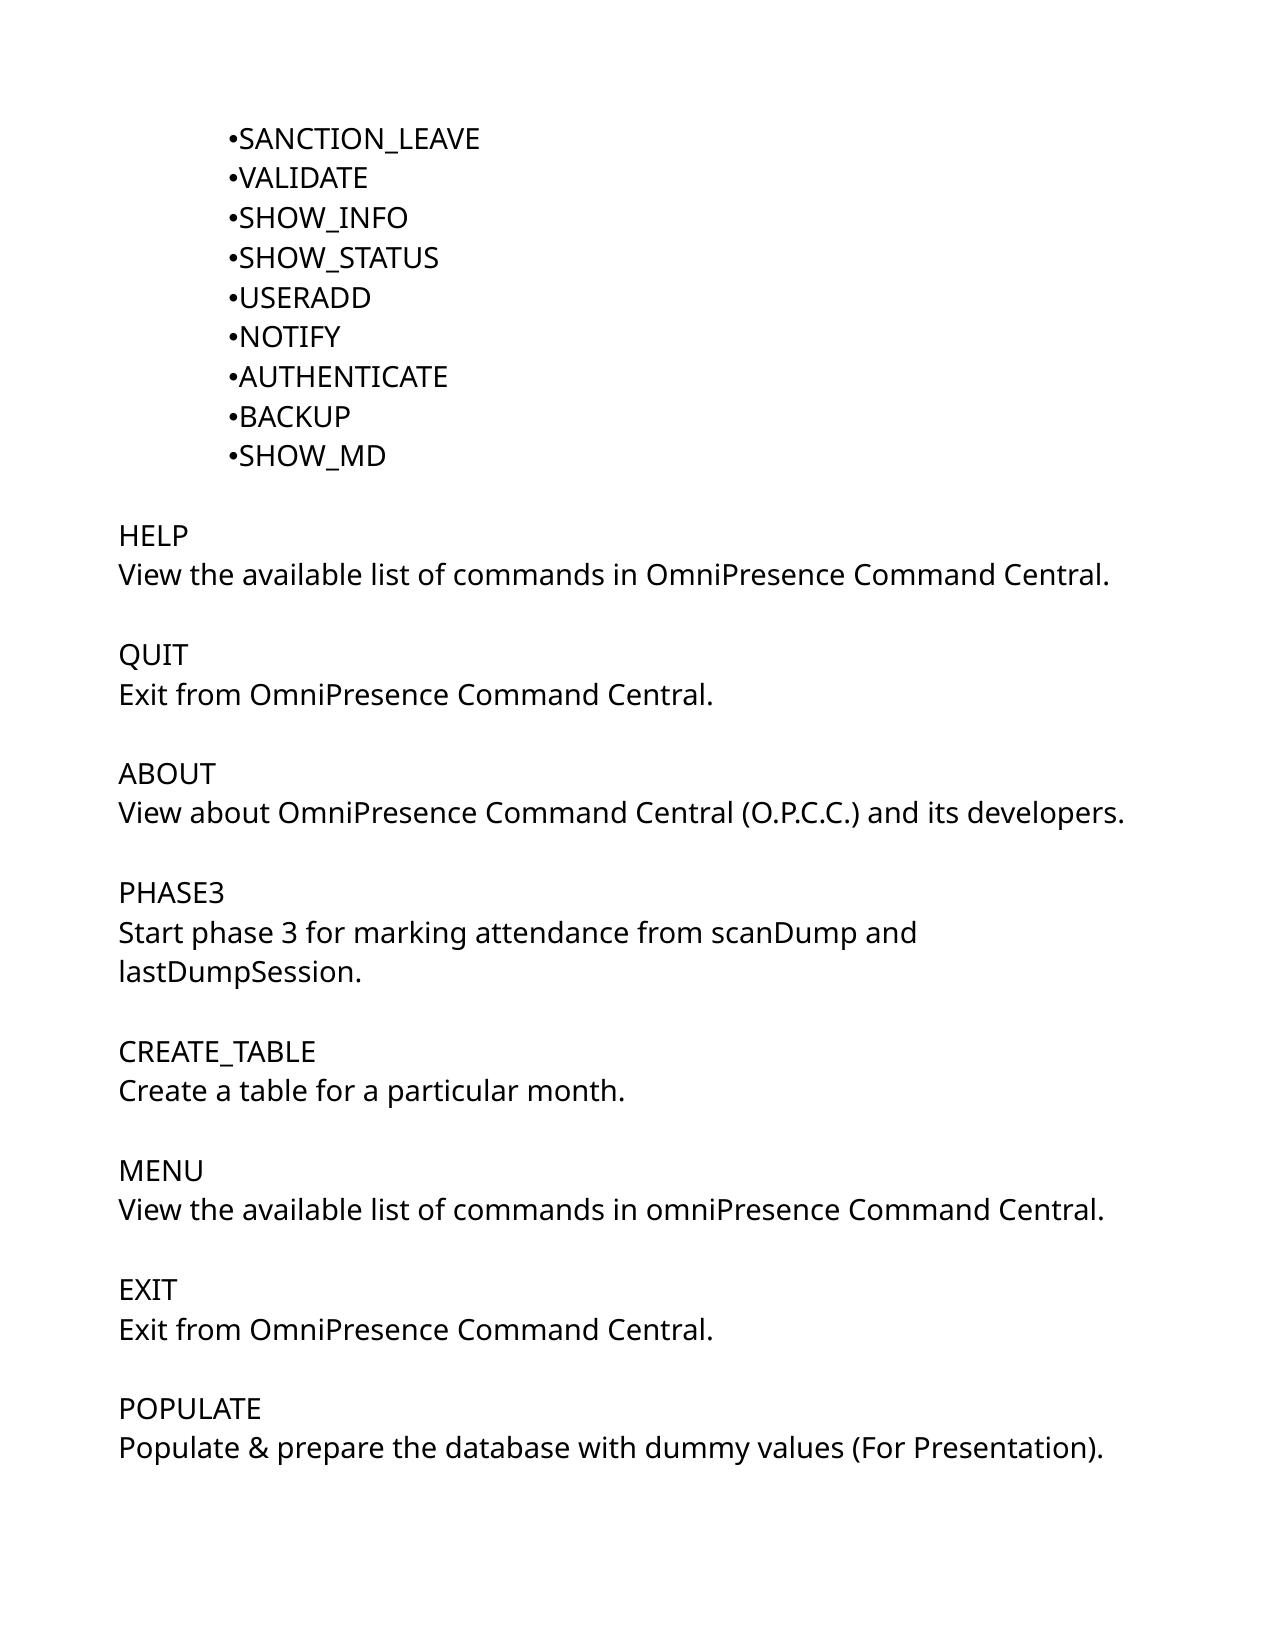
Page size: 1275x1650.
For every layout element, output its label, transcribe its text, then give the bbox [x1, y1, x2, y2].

text EXIT [118, 1269, 1157, 1309]
text View the available list of commands in OmniPresence Command Central. [118, 555, 1157, 594]
list BACKUP [228, 396, 1157, 436]
text View about OmniPresence Command Central (O.P.C.C.) and its developers. [118, 793, 1157, 832]
text Exit from OmniPresence Command Central. [118, 1309, 1157, 1348]
list USERADD [228, 277, 1157, 317]
text Start phase 3 for marking attendance from scanDump and lastDumpSession. [118, 912, 1157, 991]
list SANCTION_LEAVE [228, 118, 1157, 158]
list SHOW_STATUS [228, 237, 1157, 277]
text CREATE_TABLE [118, 1031, 1157, 1071]
text QUIT [118, 634, 1157, 674]
list NOTIFY [228, 317, 1157, 356]
text Exit from OmniPresence Command Central. [118, 674, 1157, 713]
text PHASE3 [118, 872, 1157, 912]
text ABOUT [118, 753, 1157, 793]
text View the available list of commands in omniPresence Command Central. [118, 1190, 1157, 1229]
list SHOW_MD [228, 436, 1157, 475]
text HELP [118, 515, 1157, 555]
text Populate & prepare the database with dummy values (For Presentation). [118, 1428, 1157, 1467]
list SHOW_INFO [228, 197, 1157, 237]
text Create a table for a particular month. [118, 1071, 1157, 1110]
text POPULATE [118, 1388, 1157, 1428]
list AUTHENTICATE [228, 356, 1157, 396]
text MENU [118, 1150, 1157, 1190]
list VALIDATE [228, 158, 1157, 197]
